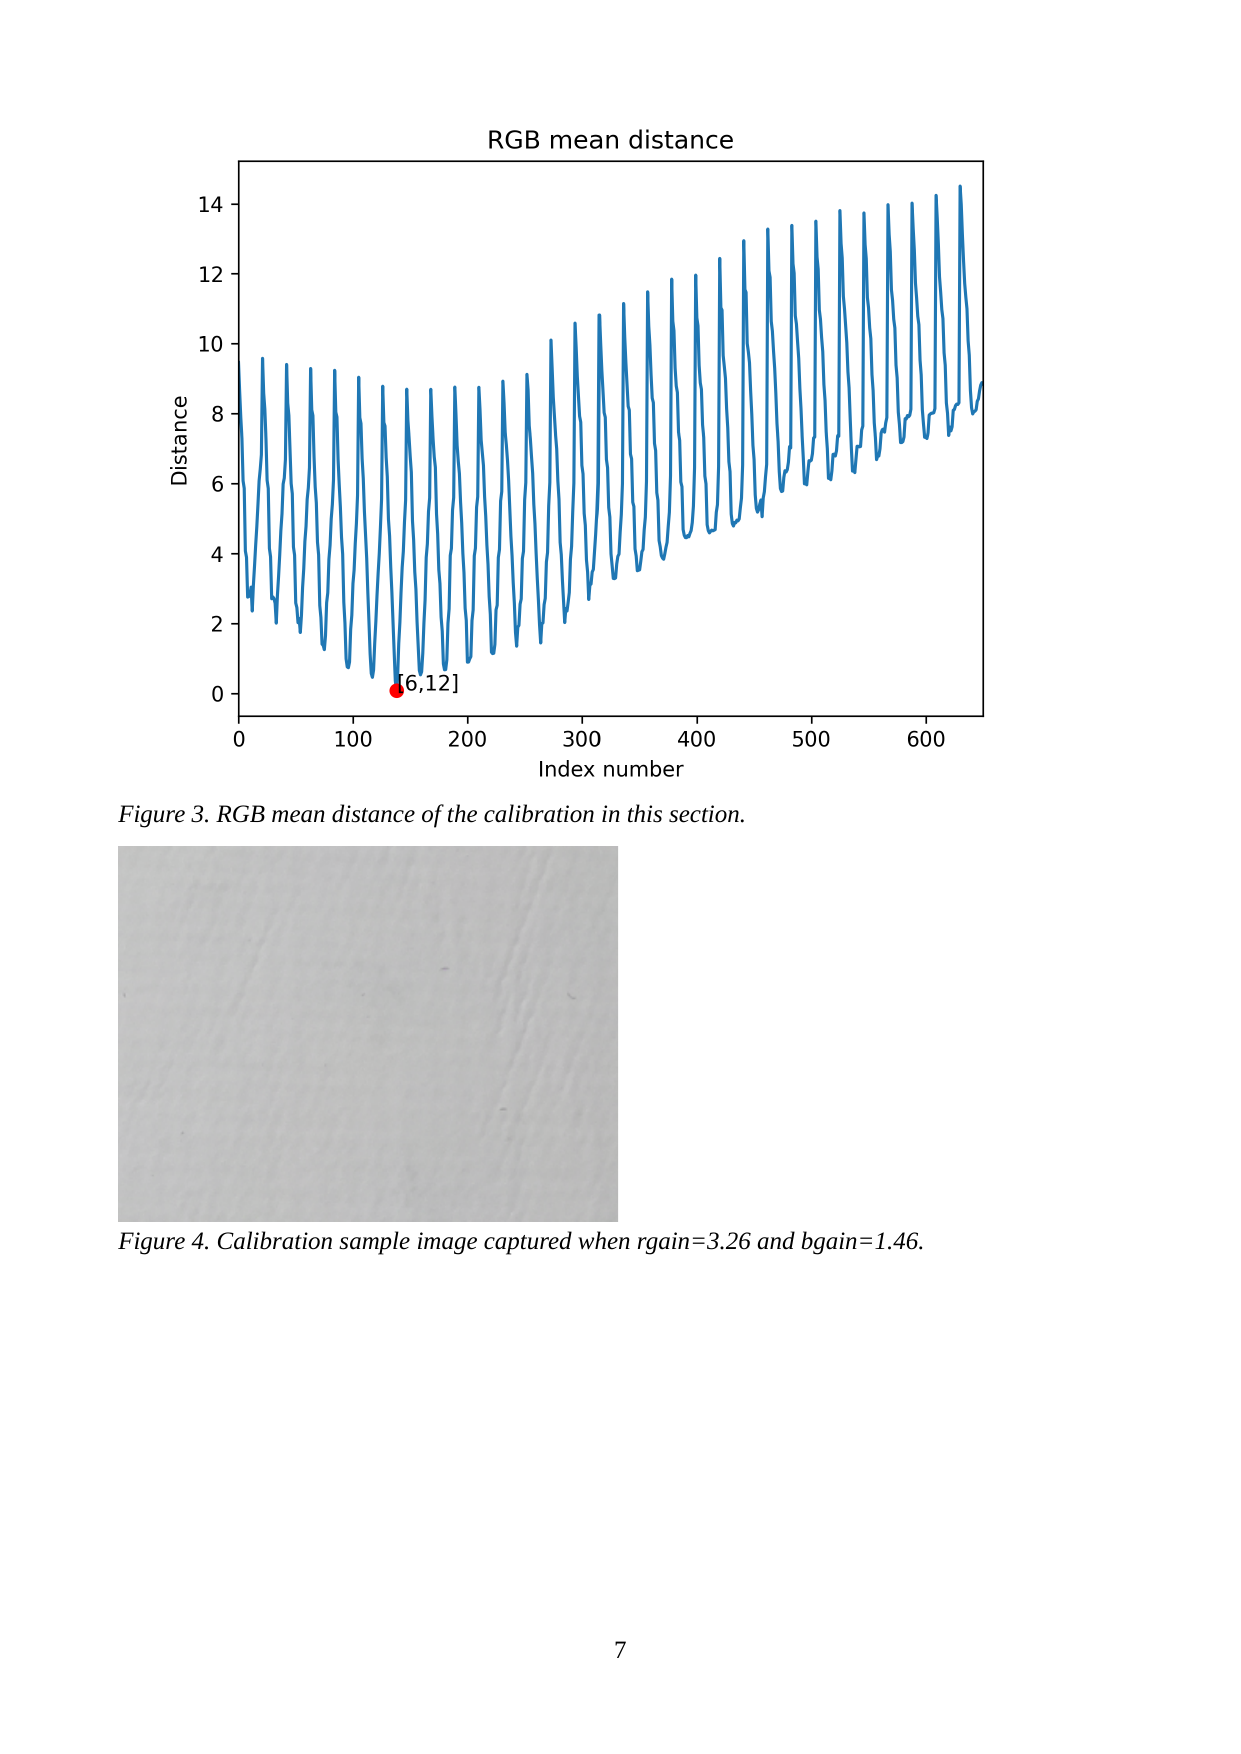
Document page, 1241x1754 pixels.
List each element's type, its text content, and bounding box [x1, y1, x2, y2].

text Figure 4. Calibration sample image captured when rgain=3.26 and bgain=1.46. [118, 847, 1122, 1255]
picture [118, 75, 1079, 795]
text Figure 3. RGB mean distance of the calibration in this section. [118, 75, 1122, 828]
picture [118, 846, 619, 1222]
